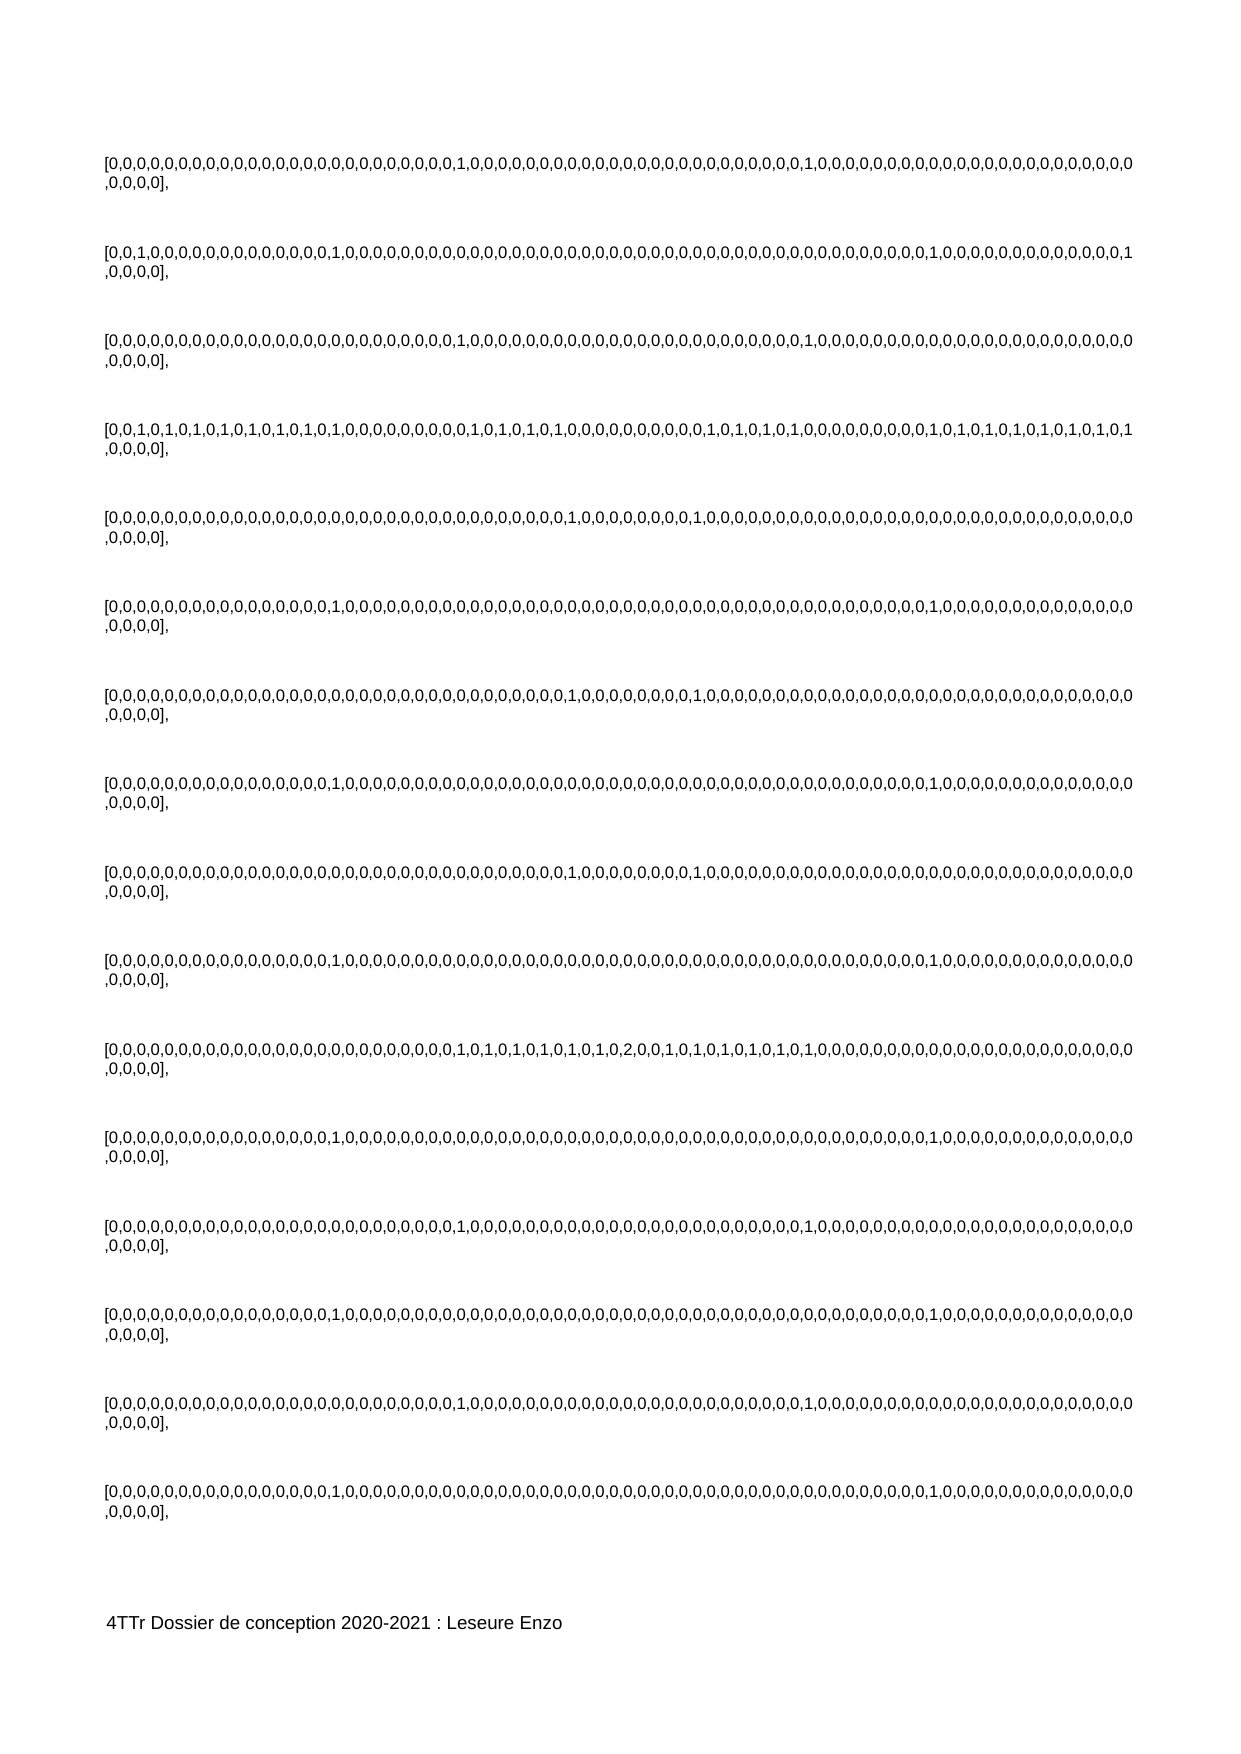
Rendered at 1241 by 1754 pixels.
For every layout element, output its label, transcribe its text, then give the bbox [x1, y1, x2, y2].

text [0,0,0,0,0,0,0,0,0,0,0,0,0,0,0,0,1,0,0,0,0,0,0,0,0,0,0,0,0,0,0,0,0,0,0,0,0,0,0,0,0,0,0,0,0,0,0,0,0,0,0,0,0,0,0,0,0,0,0,1,0,0,0,0,0,0,0,0,0,0,0,0,0,0,0,0,0,0], [104, 558, 1134, 635]
text [104, 1532, 1134, 1571]
text [0,0,0,0,0,0,0,0,0,0,0,0,0,0,0,0,0,0,0,0,0,0,0,0,0,0,0,0,0,0,0,0,0,1,0,0,0,0,0,0,0,0,1,0,0,0,0,0,0,0,0,0,0,0,0,0,0,0,0,0,0,0,0,0,0,0,0,0,0,0,0,0,0,0,0,0,0,0], [104, 470, 1134, 547]
text [0,0,0,0,0,0,0,0,0,0,0,0,0,0,0,0,1,0,0,0,0,0,0,0,0,0,0,0,0,0,0,0,0,0,0,0,0,0,0,0,0,0,0,0,0,0,0,0,0,0,0,0,0,0,0,0,0,0,0,1,0,0,0,0,0,0,0,0,0,0,0,0,0,0,0,0,0,0], [104, 913, 1134, 989]
text [0,0,0,0,0,0,0,0,0,0,0,0,0,0,0,0,1,0,0,0,0,0,0,0,0,0,0,0,0,0,0,0,0,0,0,0,0,0,0,0,0,0,0,0,0,0,0,0,0,0,0,0,0,0,0,0,0,0,0,1,0,0,0,0,0,0,0,0,0,0,0,0,0,0,0,0,0,0], [104, 1267, 1134, 1343]
text [0,0,0,0,0,0,0,0,0,0,0,0,0,0,0,0,1,0,0,0,0,0,0,0,0,0,0,0,0,0,0,0,0,0,0,0,0,0,0,0,0,0,0,0,0,0,0,0,0,0,0,0,0,0,0,0,0,0,0,1,0,0,0,0,0,0,0,0,0,0,0,0,0,0,0,0,0,0], [104, 1090, 1134, 1166]
text [0,0,0,0,0,0,0,0,0,0,0,0,0,0,0,0,1,0,0,0,0,0,0,0,0,0,0,0,0,0,0,0,0,0,0,0,0,0,0,0,0,0,0,0,0,0,0,0,0,0,0,0,0,0,0,0,0,0,0,1,0,0,0,0,0,0,0,0,0,0,0,0,0,0,0,0,0,0], [104, 736, 1134, 812]
text [0,0,0,0,0,0,0,0,0,0,0,0,0,0,0,0,0,0,0,0,0,0,0,0,0,1,0,0,0,0,0,0,0,0,0,0,0,0,0,0,0,0,0,0,0,0,0,0,0,0,1,0,0,0,0,0,0,0,0,0,0,0,0,0,0,0,0,0,0,0,0,0,0,0,0,0,0,0], [104, 1178, 1134, 1255]
text [0,0,0,0,0,0,0,0,0,0,0,0,0,0,0,0,0,0,0,0,0,0,0,0,0,0,0,0,0,0,0,0,0,1,0,0,0,0,0,0,0,0,1,0,0,0,0,0,0,0,0,0,0,0,0,0,0,0,0,0,0,0,0,0,0,0,0,0,0,0,0,0,0,0,0,0,0,0], [104, 647, 1134, 724]
text [0,0,0,0,0,0,0,0,0,0,0,0,0,0,0,0,0,0,0,0,0,0,0,0,0,1,0,0,0,0,0,0,0,0,0,0,0,0,0,0,0,0,0,0,0,0,0,0,0,0,1,0,0,0,0,0,0,0,0,0,0,0,0,0,0,0,0,0,0,0,0,0,0,0,0,0,0,0], [104, 1355, 1134, 1432]
text [0,0,0,0,0,0,0,0,0,0,0,0,0,0,0,0,0,0,0,0,0,0,0,0,0,1,0,1,0,1,0,1,0,1,0,1,0,2,0,0,1,0,1,0,1,0,1,0,1,0,1,0,0,0,0,0,0,0,0,0,0,0,0,0,0,0,0,0,0,0,0,0,0,0,0,0,0,0], [104, 1001, 1134, 1078]
text [0,0,0,0,0,0,0,0,0,0,0,0,0,0,0,0,0,0,0,0,0,0,0,0,0,1,0,0,0,0,0,0,0,0,0,0,0,0,0,0,0,0,0,0,0,0,0,0,0,0,1,0,0,0,0,0,0,0,0,0,0,0,0,0,0,0,0,0,0,0,0,0,0,0,0,0,0,0], [104, 154, 1134, 192]
text [0,0,1,0,0,0,0,0,0,0,0,0,0,0,0,0,1,0,0,0,0,0,0,0,0,0,0,0,0,0,0,0,0,0,0,0,0,0,0,0,0,0,0,0,0,0,0,0,0,0,0,0,0,0,0,0,0,0,0,1,0,0,0,0,0,0,0,0,0,0,0,0,0,1,0,0,0,0], [104, 204, 1134, 281]
text [0,0,0,0,0,0,0,0,0,0,0,0,0,0,0,0,1,0,0,0,0,0,0,0,0,0,0,0,0,0,0,0,0,0,0,0,0,0,0,0,0,0,0,0,0,0,0,0,0,0,0,0,0,0,0,0,0,0,0,1,0,0,0,0,0,0,0,0,0,0,0,0,0,0,0,0,0,0], [104, 1444, 1134, 1521]
text [0,0,1,0,1,0,1,0,1,0,1,0,1,0,1,0,1,0,0,0,0,0,0,0,0,0,1,0,1,0,1,0,1,0,0,0,0,0,0,0,0,0,0,1,0,1,0,1,0,1,0,0,0,0,0,0,0,0,0,1,0,1,0,1,0,1,0,1,0,1,0,1,0,1,0,0,0,0], [104, 381, 1134, 458]
text [0,0,0,0,0,0,0,0,0,0,0,0,0,0,0,0,0,0,0,0,0,0,0,0,0,1,0,0,0,0,0,0,0,0,0,0,0,0,0,0,0,0,0,0,0,0,0,0,0,0,1,0,0,0,0,0,0,0,0,0,0,0,0,0,0,0,0,0,0,0,0,0,0,0,0,0,0,0], [104, 293, 1134, 369]
text [0,0,0,0,0,0,0,0,0,0,0,0,0,0,0,0,0,0,0,0,0,0,0,0,0,0,0,0,0,0,0,0,0,1,0,0,0,0,0,0,0,0,1,0,0,0,0,0,0,0,0,0,0,0,0,0,0,0,0,0,0,0,0,0,0,0,0,0,0,0,0,0,0,0,0,0,0,0], [104, 824, 1134, 901]
